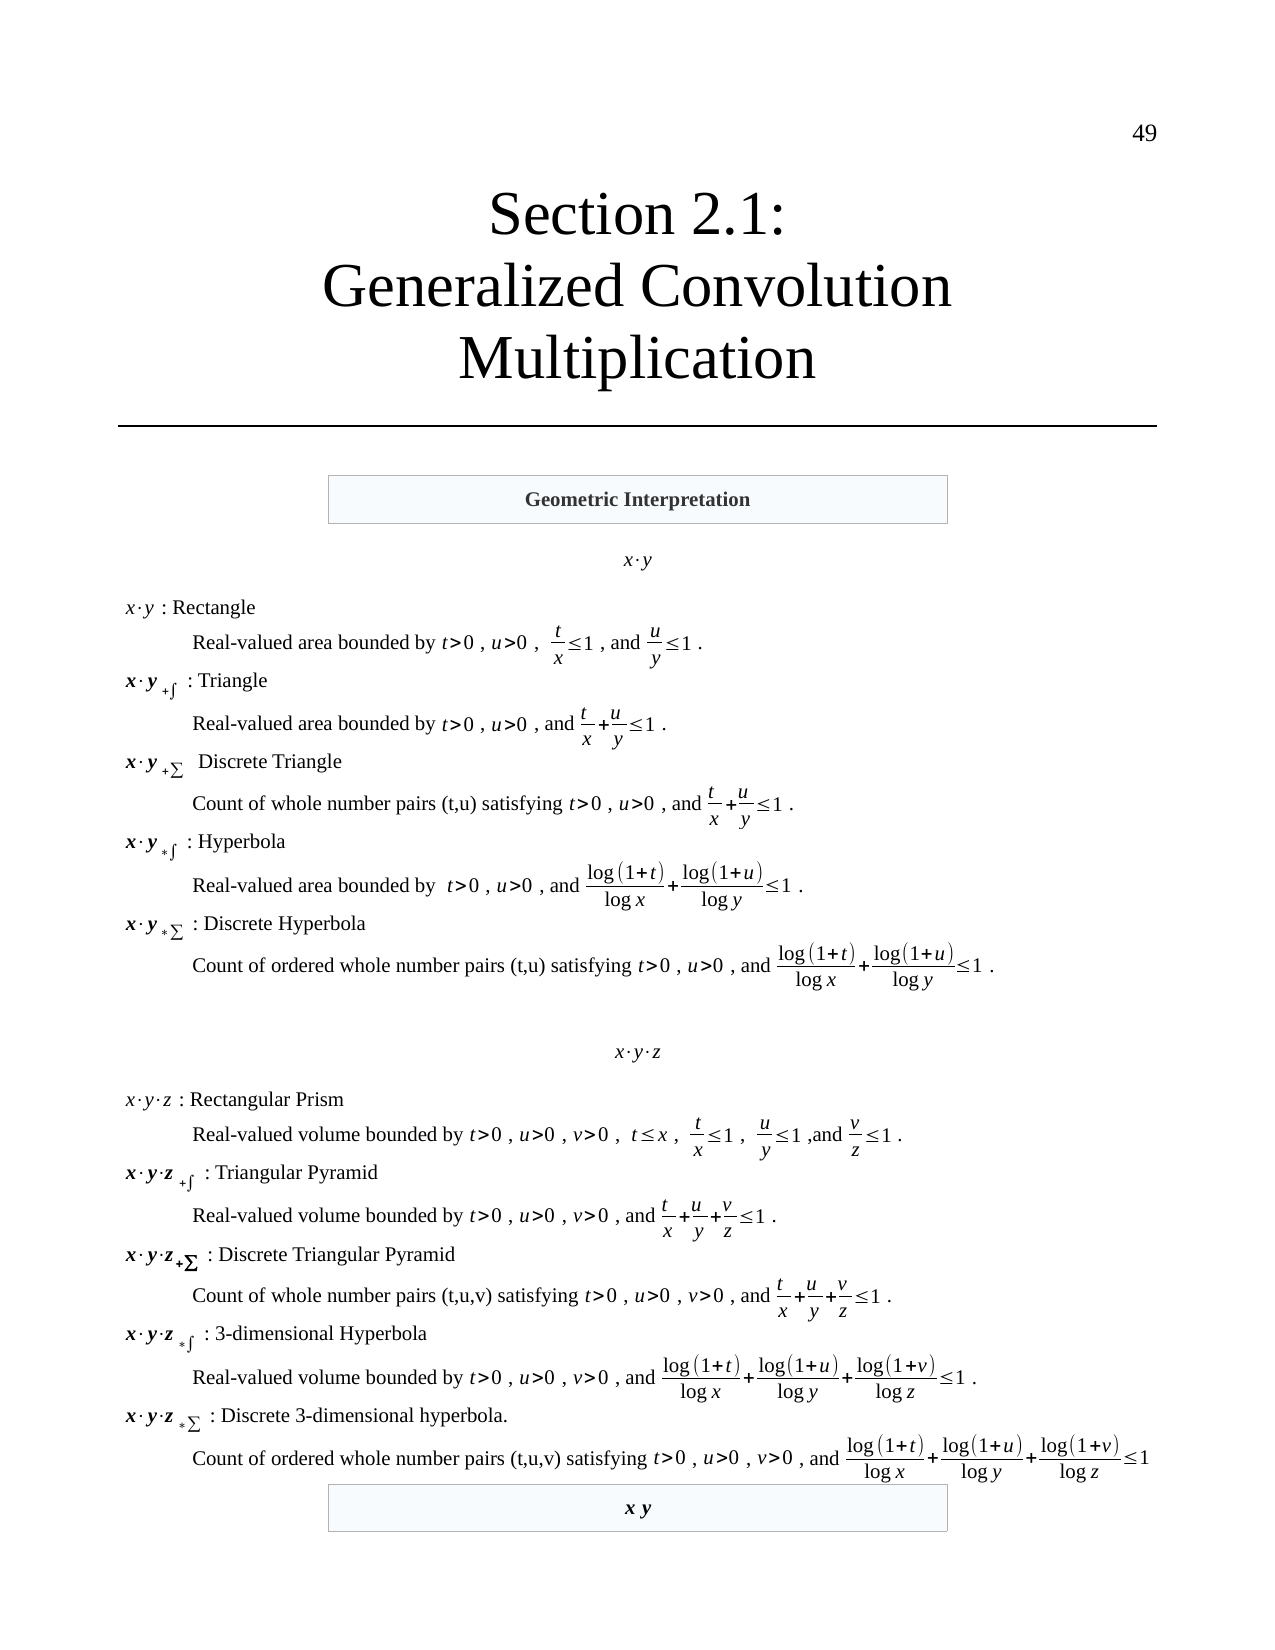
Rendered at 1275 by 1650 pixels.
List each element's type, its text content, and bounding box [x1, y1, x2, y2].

text Count of whole number pairs (t,u) satisfying,, and. [118, 780, 1157, 829]
text Count of whole number pairs (t,u,v) satisfying,,, and. [118, 1272, 1157, 1321]
text : Discrete Hyperbola [118, 911, 1157, 941]
text : 3-dimensional Hyperbola [118, 1321, 1157, 1353]
text : Triangle [118, 668, 1157, 700]
text Real-valued volume bounded by,,, , , ,and. [118, 1111, 1157, 1160]
text Real-valued area bounded by,, and. [118, 700, 1157, 749]
text Section 2.1: [118, 176, 1157, 248]
text Multiplication [118, 320, 1157, 392]
text : Hyperbola [118, 829, 1157, 861]
text Real-valued area bounded by ,, and. [118, 861, 1157, 911]
text Real-valued volume bounded by,,, and. [118, 1353, 1157, 1403]
text Geometric Interpretation [329, 476, 947, 523]
text Discrete Triangle [118, 749, 1157, 780]
text Count of ordered whole number pairs (t,u) satisfying,, and. [118, 941, 1157, 991]
text : Rectangular Prism [118, 1087, 1157, 1111]
text : Discrete Triangular Pyramid [118, 1241, 1157, 1272]
text Count of ordered whole number pairs (t,u,v) satisfying,,, and [118, 1434, 1157, 1484]
text : Discrete 3-dimensional hyperbola. [118, 1403, 1157, 1434]
text Real-valued volume bounded by,,, and. [118, 1192, 1157, 1241]
text Real-valued area bounded by,, , and. [118, 619, 1157, 668]
text Generalized Convolution [118, 248, 1157, 320]
text : Rectangle [118, 595, 1157, 619]
text : Triangular Pyramid [118, 1160, 1157, 1192]
